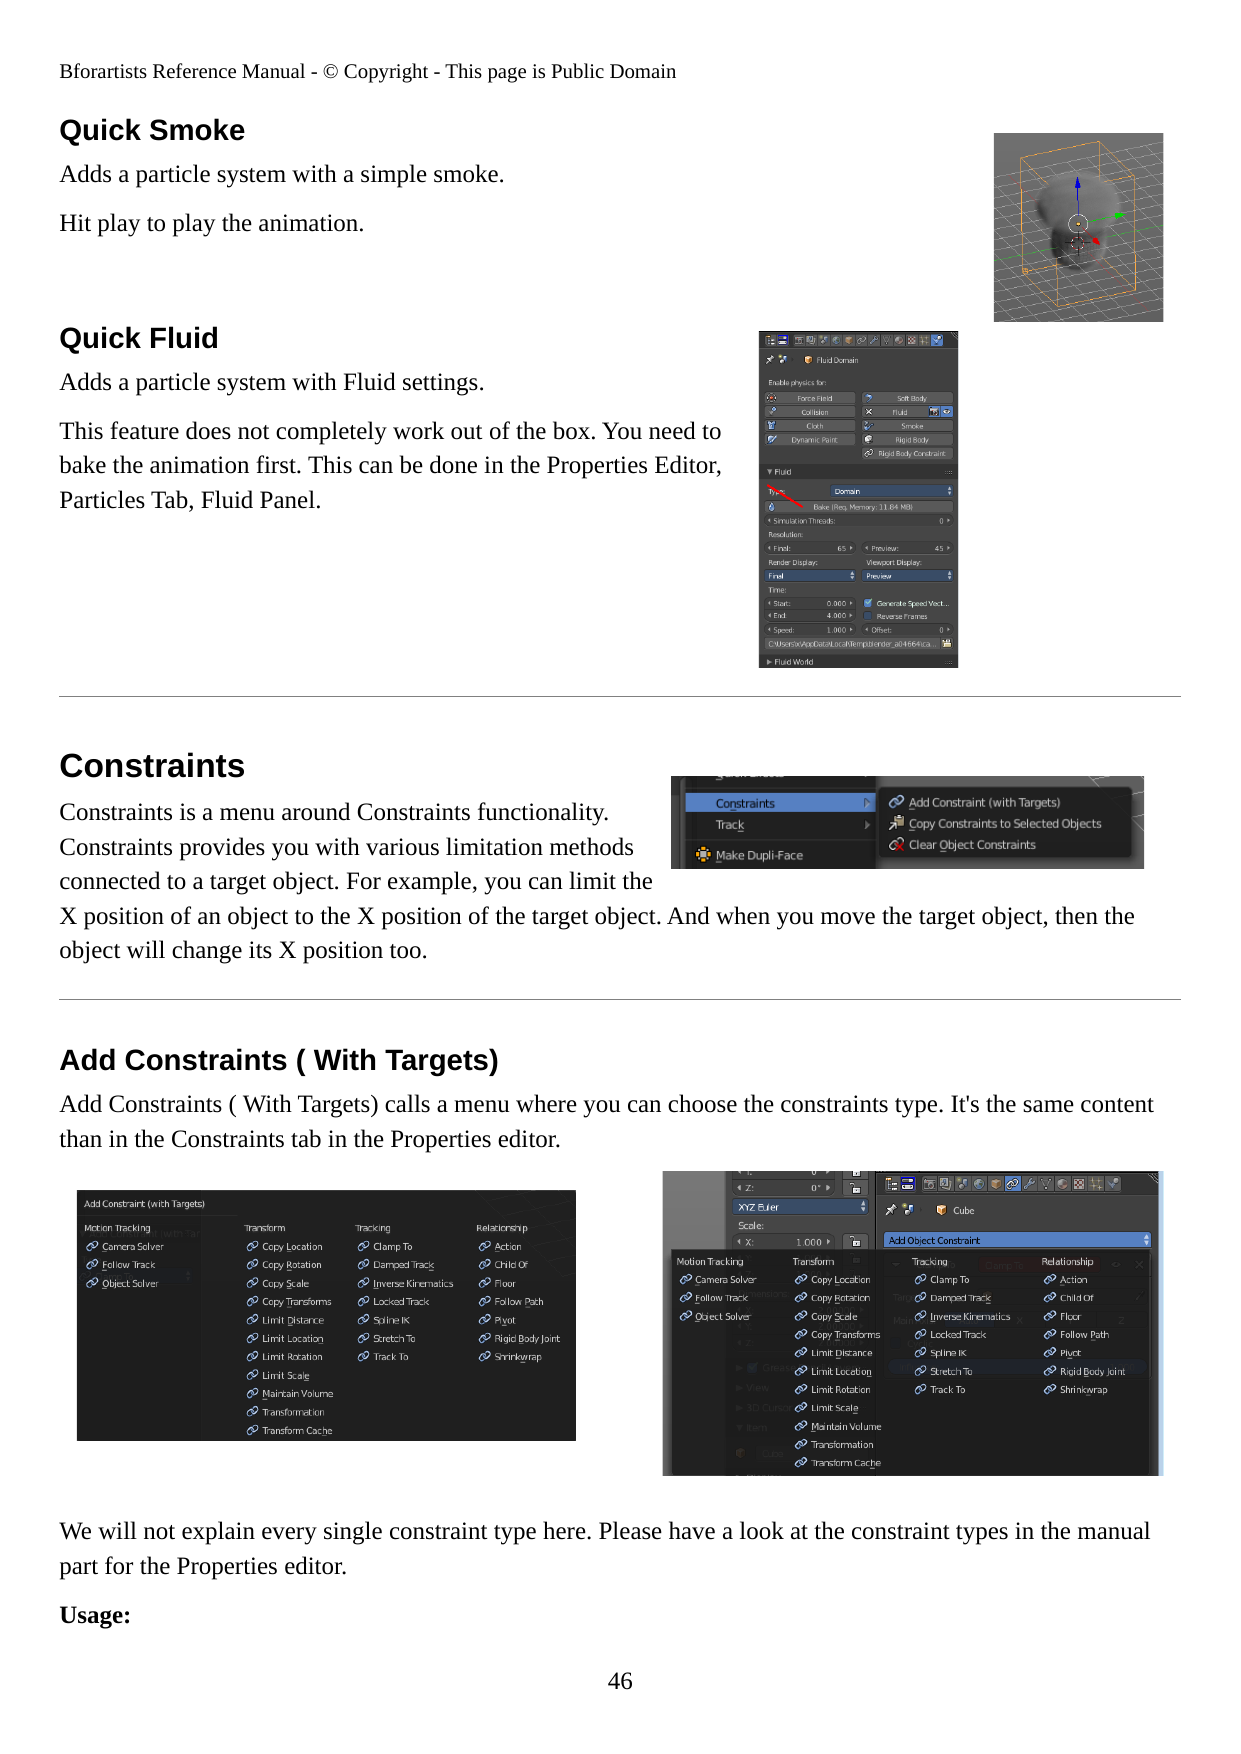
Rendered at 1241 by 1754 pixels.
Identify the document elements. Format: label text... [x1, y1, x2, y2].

text We will not explain every single constraint type here. Please have a look at the constraint types in the manual part for the Properties editor. [59, 1516, 1181, 1579]
text Add Constraints ( With Targets) calls a menu where you can choose the constraints type. It's the same content than in the Constraints tab in the Properties editor. [59, 1089, 1181, 1152]
picture [671, 776, 1145, 869]
text [959, 367, 1181, 396]
picture [758, 331, 959, 668]
picture [76, 1190, 576, 1441]
subtitle Quick Smoke [59, 113, 1181, 146]
text Usage: [59, 1600, 1181, 1628]
text Adds a particle system with a simple smoke. [59, 159, 993, 188]
subtitle Add Constraints ( With Targets) [59, 1043, 1181, 1077]
picture [993, 133, 1164, 322]
subtitle Quick Fluid [59, 321, 1181, 354]
subtitle Constraints [59, 746, 1181, 785]
text [959, 416, 1181, 514]
text Adds a particle system with Fluid settings. [59, 367, 758, 396]
text Constraints is a menu around Constraints functionality. Constraints provides you with various limitation methods connected to a target object. For example, you can limit the X position of an object to the X position of the target object. And when you move the target object, then the object will change its X position too. [59, 797, 1181, 964]
text Hit play to play the animation. [59, 208, 993, 237]
picture [662, 1171, 1164, 1476]
text This feature does not completely work out of the box. You need to bake the animation first. This can be done in the Properties Editor, Particles Tab, Fluid Panel. [59, 416, 758, 514]
